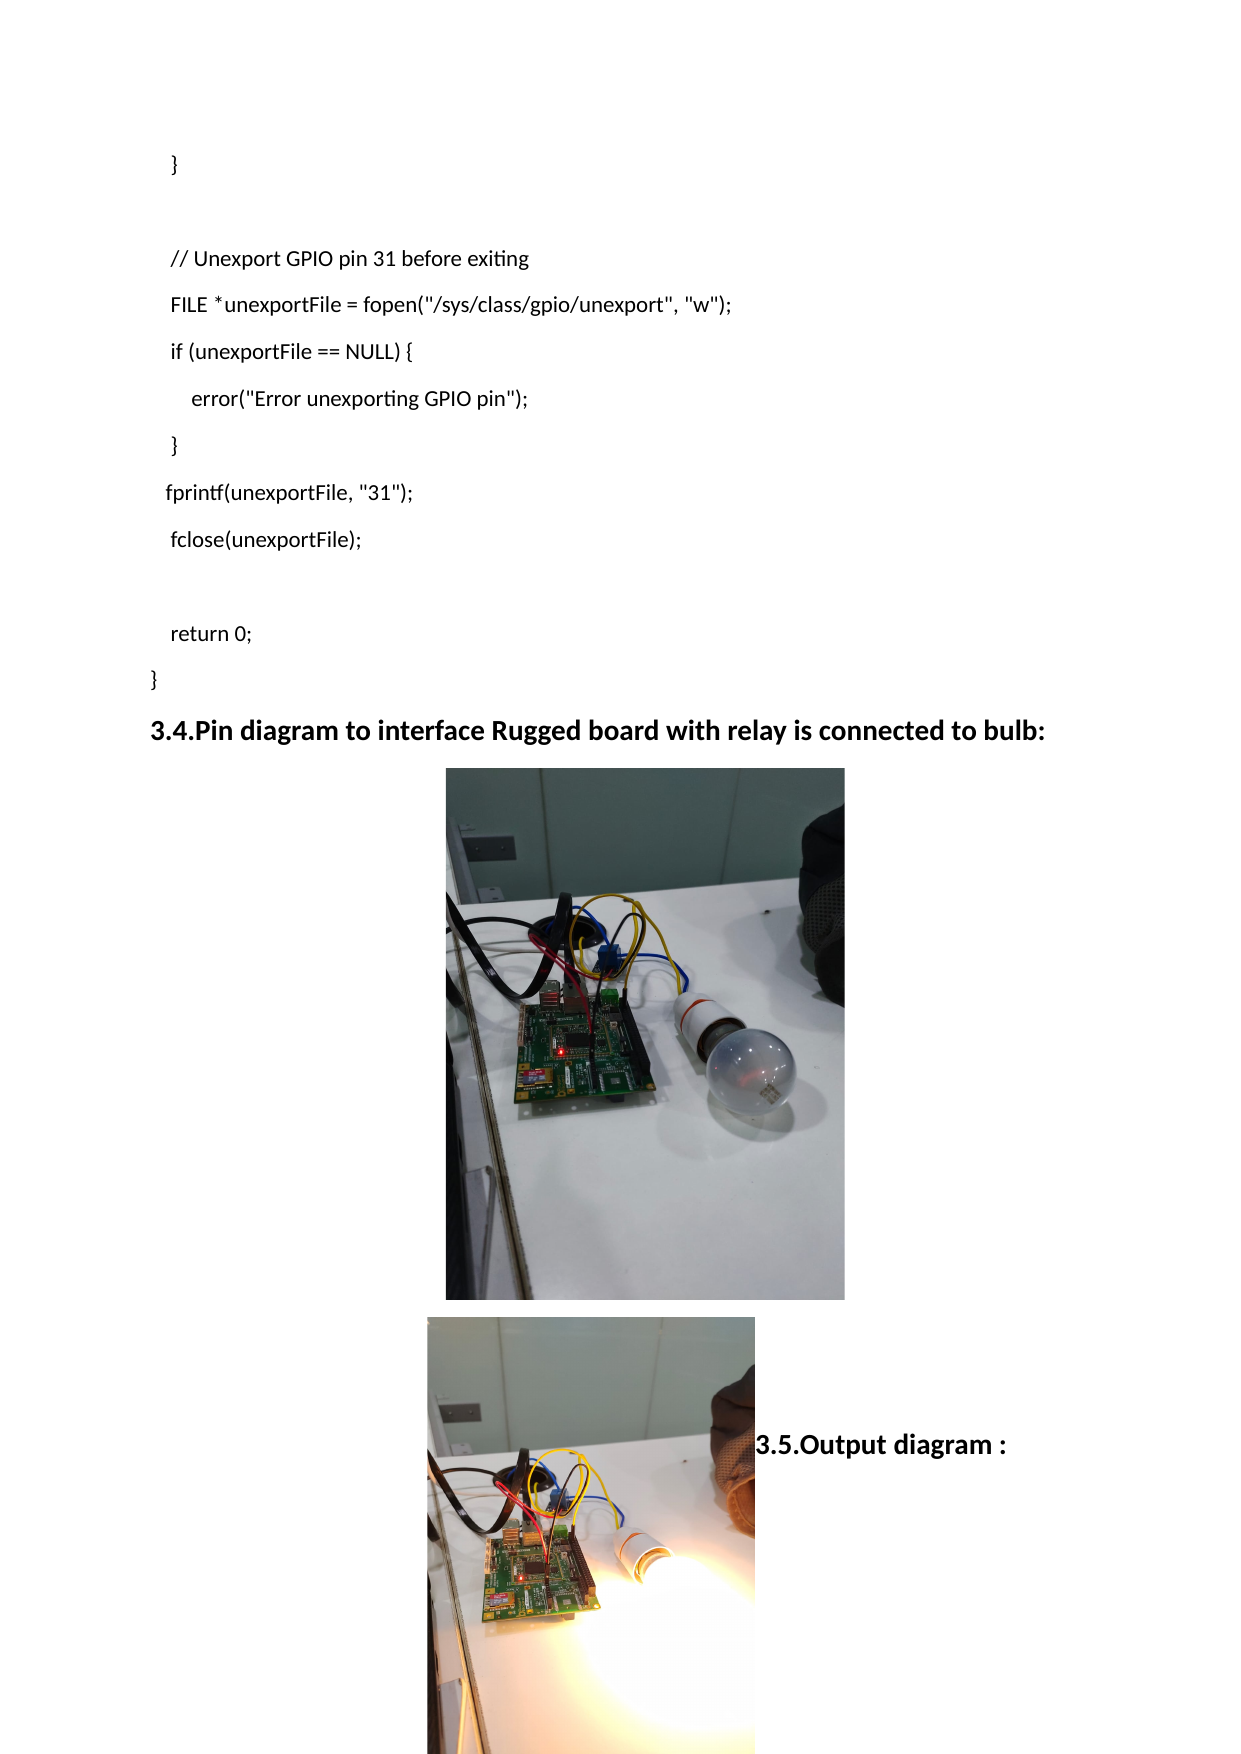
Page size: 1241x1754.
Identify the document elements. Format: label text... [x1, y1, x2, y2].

text 3.4.Pin diagram to interface Rugged board with relay is connected to bulb: [150, 712, 1090, 748]
picture [427, 1317, 755, 1754]
text } [150, 431, 1090, 459]
text fclose(unexportFile); [150, 525, 1090, 553]
text } [150, 150, 1090, 178]
text [150, 1426, 427, 1461]
text return 0; [150, 619, 1090, 647]
text // Unexport GPIO pin 31 before exiting [150, 244, 1090, 272]
text error("Error unexporting GPIO pin"); [150, 384, 1090, 412]
text fprintf(unexportFile, "31"); [150, 478, 1090, 506]
text 3.5.Output diagram : [755, 1426, 1090, 1461]
text } [150, 666, 1090, 694]
text if (unexportFile == NULL) { [150, 337, 1090, 366]
picture [445, 768, 845, 1300]
text FILE *unexportFile = fopen("/sys/class/gpio/unexport", "w"); [150, 291, 1090, 319]
